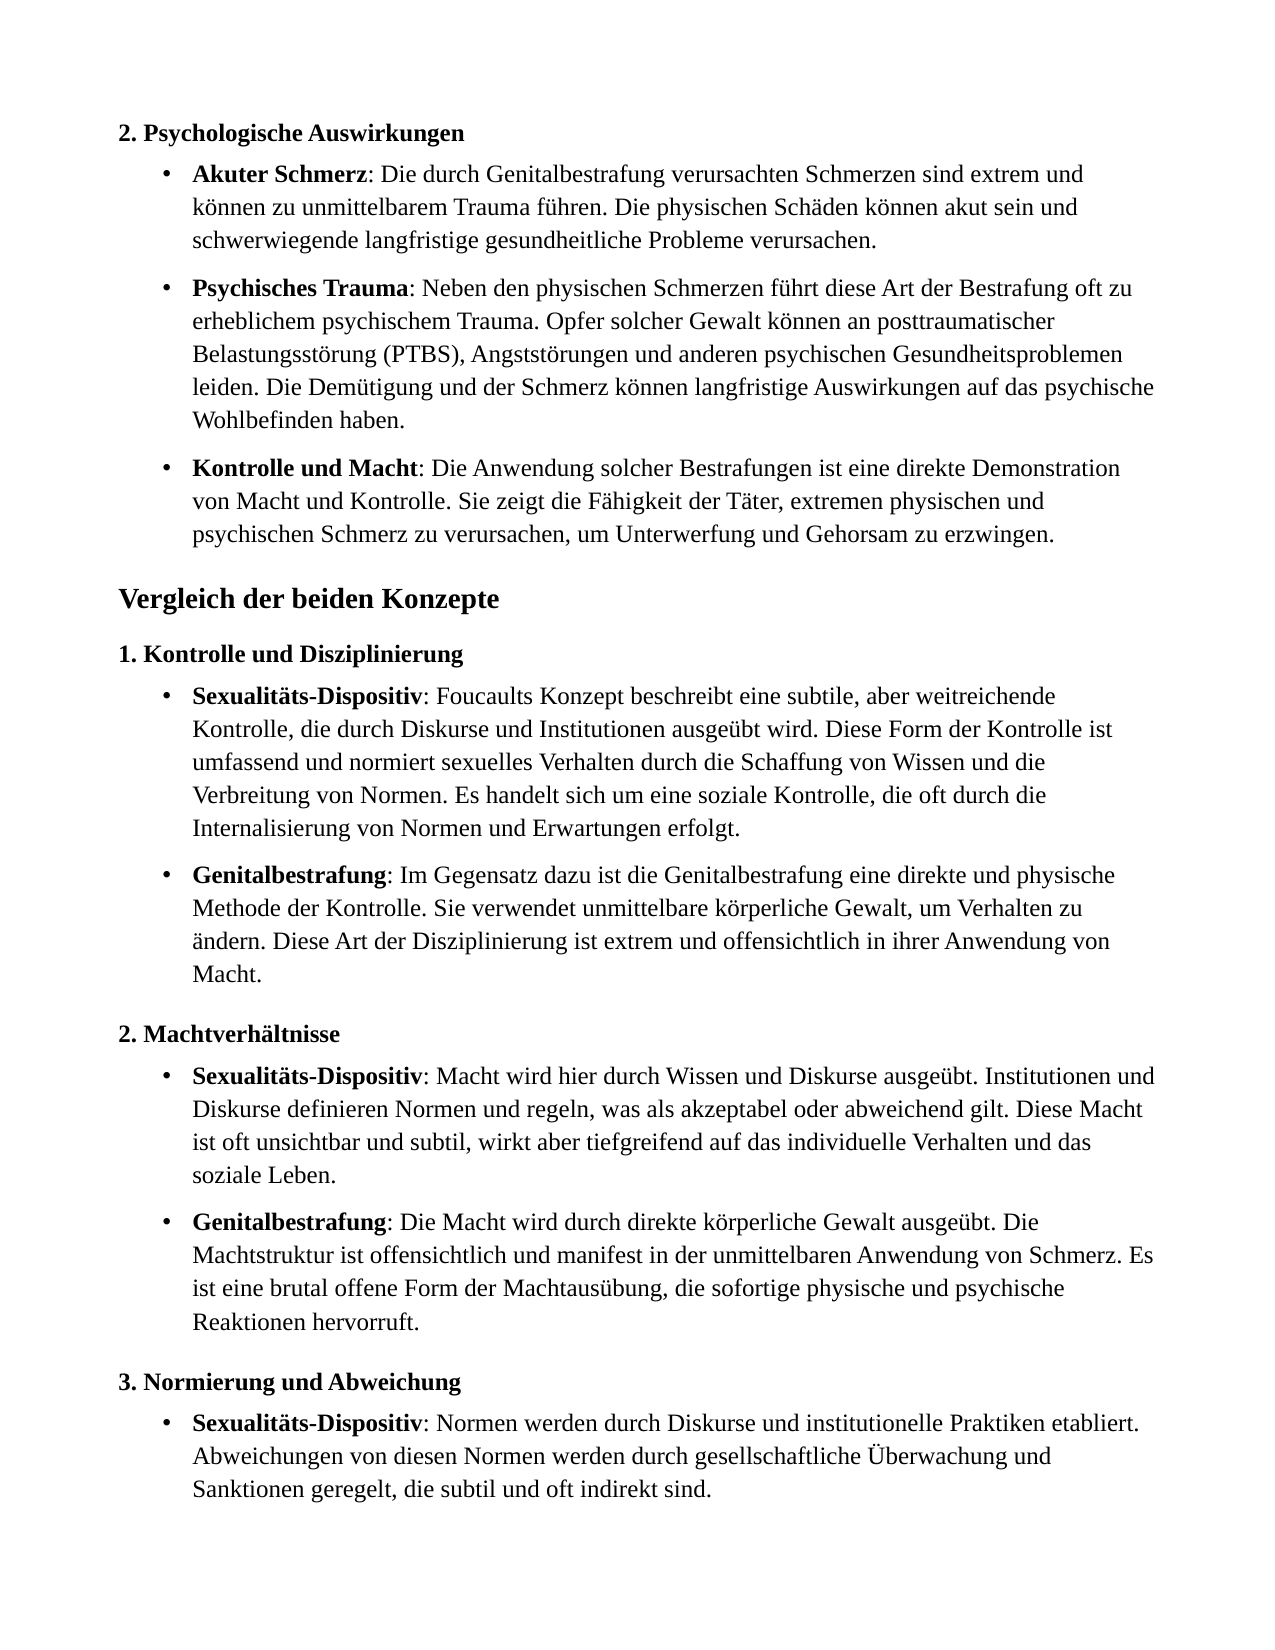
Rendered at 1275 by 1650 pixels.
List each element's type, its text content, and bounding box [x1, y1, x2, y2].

list Kontrolle und Macht: Die Anwendung solcher Bestrafungen ist eine direkte Demonstration von Macht und Kontrolle. Sie zeigt die Fähigkeit der Täter, extremen physischen und psychischen Schmerz zu verursachen, um Unterwerfung und Gehorsam zu erzwingen. [162, 453, 1157, 547]
list Psychisches Trauma: Neben den physischen Schmerzen führt diese Art der Bestrafung oft zu erheblichem psychischem Trauma. Opfer solcher Gewalt können an posttraumatischer Belastungsstörung (PTBS), Angststörungen und anderen psychischen Gesundheitsproblemen leiden. Die Demütigung und der Schmerz können langfristige Auswirkungen auf das psychische Wohlbefinden haben. [162, 273, 1157, 434]
subtitle 1. Kontrolle und Disziplinierung [118, 639, 1157, 668]
subtitle 3. Normierung und Abweichung [118, 1367, 1157, 1395]
list Sexualitäts-Dispositiv: Foucaults Konzept beschreibt eine subtile, aber weitreichende Kontrolle, die durch Diskurse und Institutionen ausgeübt wird. Diese Form der Kontrolle ist umfassend und normiert sexuelles Verhalten durch die Schaffung von Wissen und die Verbreitung von Normen. Es handelt sich um eine soziale Kontrolle, die oft durch die Internalisierung von Normen und Erwartungen erfolgt. [162, 681, 1157, 842]
subtitle Vergleich der beiden Konzepte [118, 581, 1157, 614]
list Sexualitäts-Dispositiv: Macht wird hier durch Wissen und Diskurse ausgeübt. Institutionen und Diskurse definieren Normen und regeln, was als akzeptabel oder abweichend gilt. Diese Macht ist oft unsichtbar und subtil, wirkt aber tiefgreifend auf das individuelle Verhalten und das soziale Leben. [162, 1061, 1157, 1189]
list Akuter Schmerz: Die durch Genitalbestrafung verursachten Schmerzen sind extrem und können zu unmittelbarem Trauma führen. Die physischen Schäden können akut sein und schwerwiegende langfristige gesundheitliche Probleme verursachen. [162, 159, 1157, 254]
subtitle 2. Psychologische Auswirkungen [118, 118, 1157, 147]
list Sexualitäts-Dispositiv: Normen werden durch Diskurse und institutionelle Praktiken etabliert. Abweichungen von diesen Normen werden durch gesellschaftliche Überwachung und Sanktionen geregelt, die subtil und oft indirekt sind. [162, 1408, 1157, 1503]
list Genitalbestrafung: Die Macht wird durch direkte körperliche Gewalt ausgeübt. Die Machtstruktur ist offensichtlich und manifest in der unmittelbaren Anwendung von Schmerz. Es ist eine brutal offene Form der Machtausübung, die sofortige physische und psychische Reaktionen hervorruft. [162, 1207, 1157, 1335]
list Genitalbestrafung: Im Gegensatz dazu ist die Genitalbestrafung eine direkte und physische Methode der Kontrolle. Sie verwendet unmittelbare körperliche Gewalt, um Verhalten zu ändern. Diese Art der Disziplinierung ist extrem und offensichtlich in ihrer Anwendung von Macht. [162, 860, 1157, 988]
subtitle 2. Machtverhältnisse [118, 1019, 1157, 1048]
